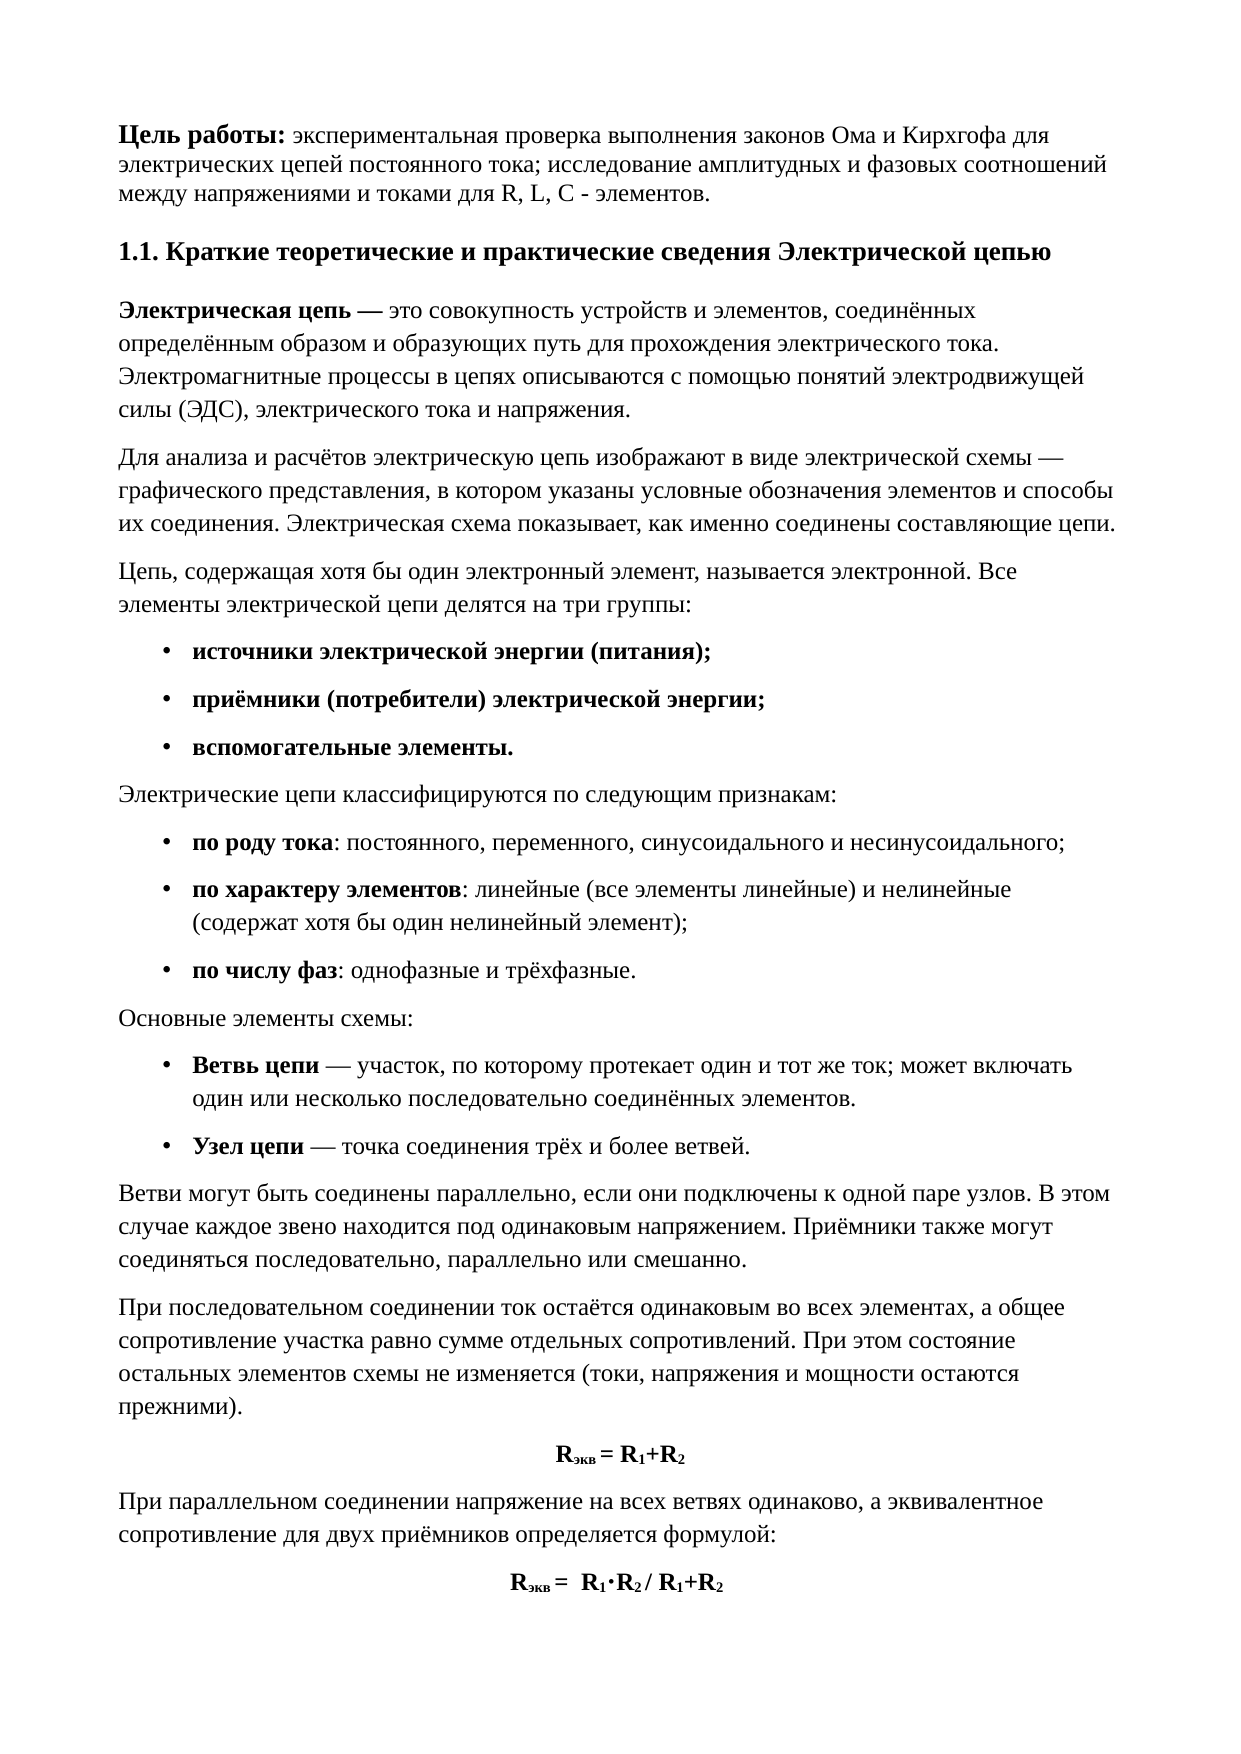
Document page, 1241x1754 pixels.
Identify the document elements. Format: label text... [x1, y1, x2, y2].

list Узел цепи — точка соединения трёх и более ветвей. [162, 1131, 1122, 1159]
text Цепь, содержащая хотя бы один электронный элемент, называется электронной. Все элементы электрической цепи делятся на три группы: [118, 556, 1122, 617]
text Электрическая цепь — это совокупность устройств и элементов, соединённых определённым образом и образующих путь для прохождения электрического тока. Электромагнитные процессы в цепях описываются с помощью понятий электродвижущей силы (ЭДС), электрического тока и напряжения. [118, 295, 1122, 423]
list по характеру элементов: линейные (все элементы линейные) и нелинейные (содержат хотя бы один нелинейный элемент); [162, 874, 1122, 936]
list приёмники (потребители) электрической энергии; [162, 684, 1122, 713]
text Электрические цепи классифицируются по следующим признакам: [118, 779, 1122, 808]
list по числу фаз: однофазные и трёхфазные. [162, 955, 1122, 984]
list Ветвь цепи — участок, по которому протекает один и тот же ток; может включать один или несколько последовательно соединённых элементов. [162, 1050, 1122, 1112]
text Основные элементы схемы: [118, 1003, 1122, 1031]
list вспомогательные элементы. [162, 732, 1122, 760]
text При последовательном соединении ток остаётся одинаковым во всех элементах, а общее сопротивление участка равно сумме отдельных сопротивлений. При этом состояние остальных элементов схемы не изменяется (токи, напряжения и мощности остаются прежними). [118, 1292, 1122, 1420]
text Для анализа и расчётов электрическую цепь изображают в виде электрической схемы — графического представления, в котором указаны условные обозначения элементов и способы их соединения. Электрическая схема показывает, как именно соединены составляющие цепи. [118, 442, 1122, 537]
text Ветви могут быть соединены параллельно, если они подключены к одной паре узлов. В этом случае каждое звено находится под одинаковым напряжением. Приёмники также могут соединяться последовательно, параллельно или смешанно. [118, 1178, 1122, 1273]
list по роду тока: постоянного, переменного, синусоидального и несинусоидального; [162, 827, 1122, 856]
text Rэкв = R1+R2 [118, 1439, 1122, 1467]
list источники электрической энергии (питания); [162, 636, 1122, 665]
text При параллельном соединении напряжение на всех ветвях одинаково, а эквивалентное сопротивление для двух приёмников определяется формулой: [118, 1486, 1122, 1548]
text 1.1. Краткие теоретические и практические сведения Электрической цепью [118, 236, 1122, 267]
text Rэкв = R1⋅R2 / R1+R2 [118, 1567, 1122, 1596]
text Цель работы: экспериментальная проверка выполнения законов Ома и Кирхгофа для электрических цепей постоянного тока; исследование амплитудных и фазовых соотношений между напряжениями и токами для R, L, C - элементов. [118, 118, 1122, 207]
